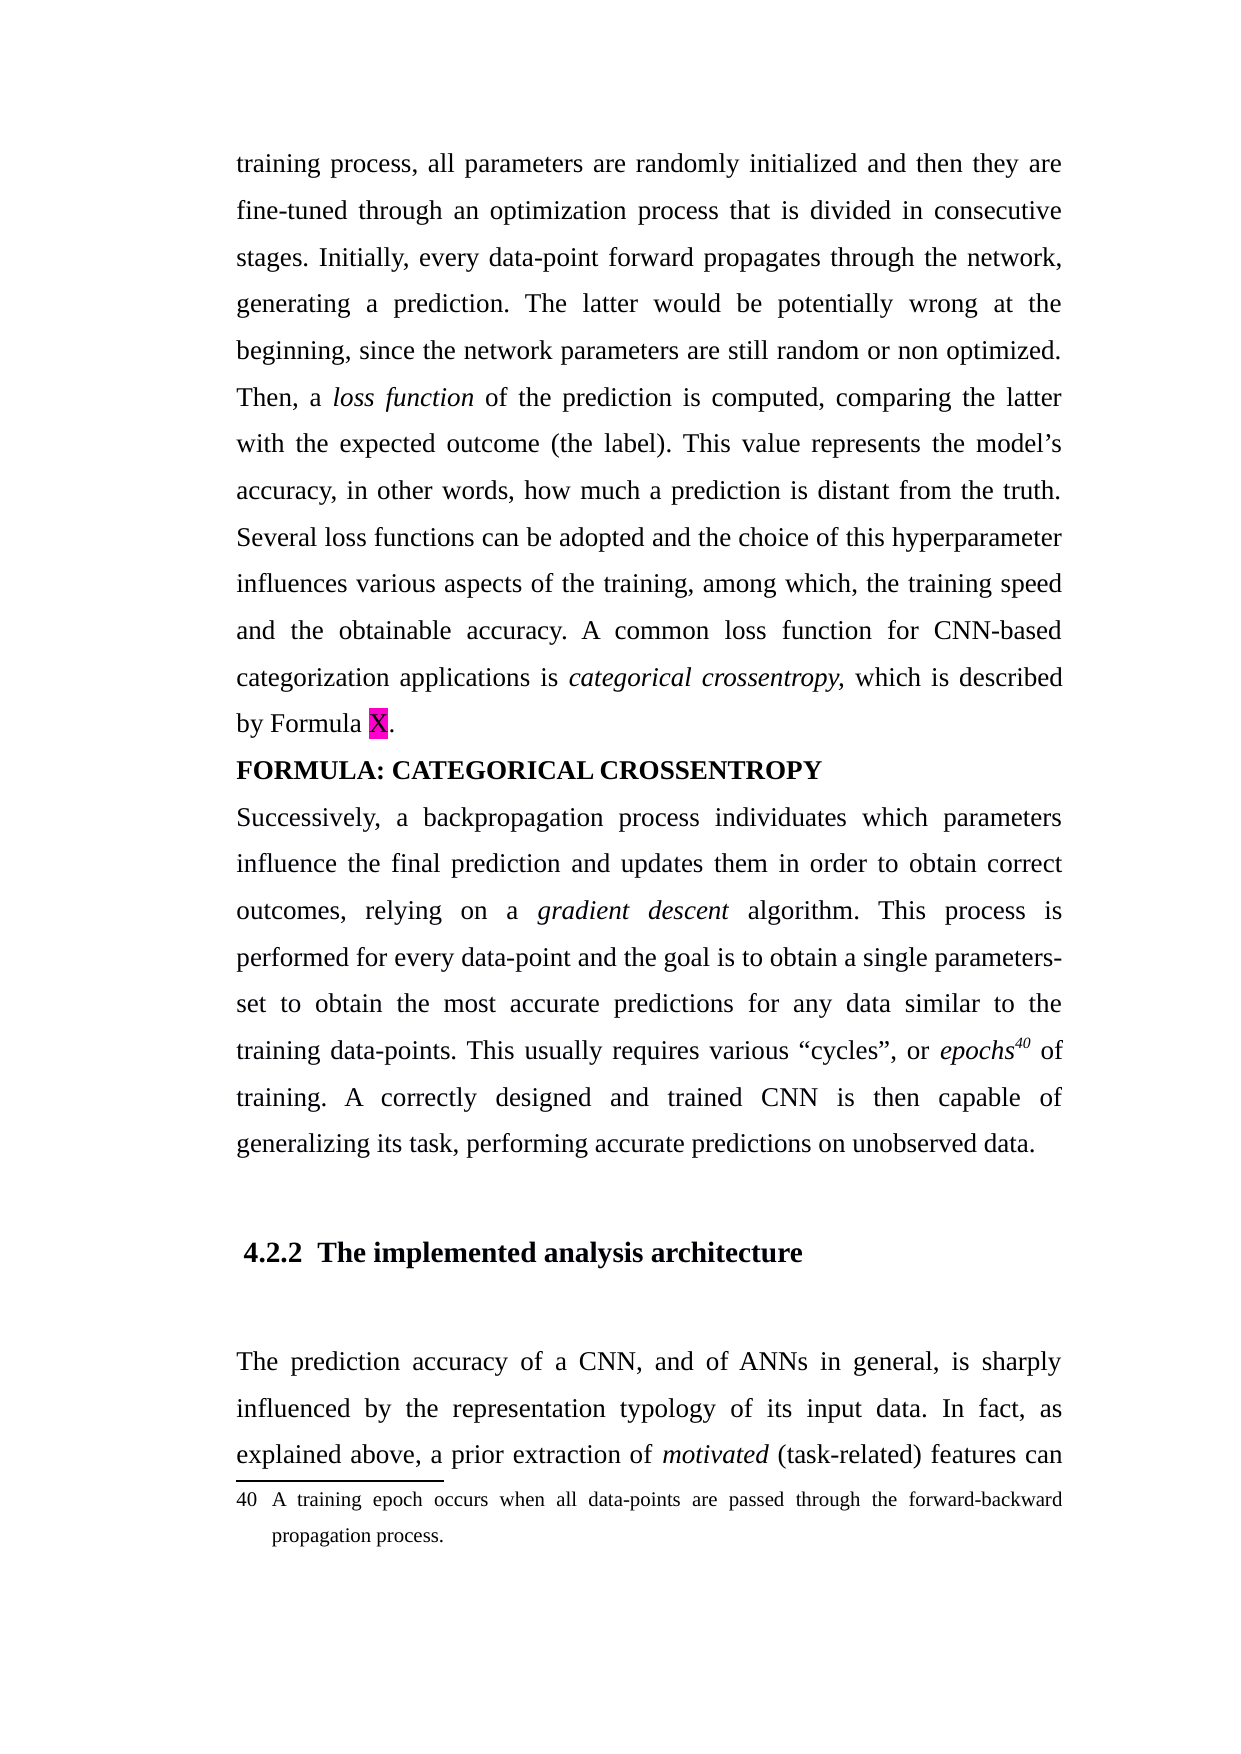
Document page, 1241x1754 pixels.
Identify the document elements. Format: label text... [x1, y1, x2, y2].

text training process, all parameters are randomly initialized and then they are fine-tuned through an optimization process that is divided in consecutive stages. Initially, every data-point forward propagates through the network, generating a prediction. The latter would be potentially wrong at the beginning, since the network parameters are still random or non optimized. Then, a loss function of the prediction is computed, comparing the latter with the expected outcome (the label). This value represents the model’s accuracy, in other words, how much a prediction is distant from the truth. Several loss functions can be adopted and the choice of this hyperparameter influences various aspects of the training, among which, the training speed and the obtainable accuracy. A common loss function for CNN-based categorization applications is categorical crossentropy, which is described by Formula X. [236, 148, 1063, 739]
text FORMULA: CATEGORICAL CROSSENTROPY [236, 754, 1063, 785]
subtitle The implemented analysis architecture [236, 1236, 1063, 1269]
text A training epoch occurs when all data-points are passed through the forward-backward propagation process. [236, 1487, 1063, 1547]
text The prediction accuracy of a CNN, and of ANNs in general, is sharply influenced by the representation typology of its input data. In fact, as explained above, a prior extraction of motivated (task-related) features can [236, 1345, 1063, 1470]
text Successively, a backpropagation process individuates which parameters influence the final prediction and updates them in order to obtain correct outcomes, relying on a gradient descent algorithm. This process is performed for every data-point and the goal is to obtain a single parameters-set to obtain the most accurate predictions for any data similar to the training data-points. This usually requires various “cycles”, or epochs of training. A correctly designed and trained CNN is then capable of generalizing its task, performing accurate predictions on unobserved data. [236, 801, 1063, 1159]
